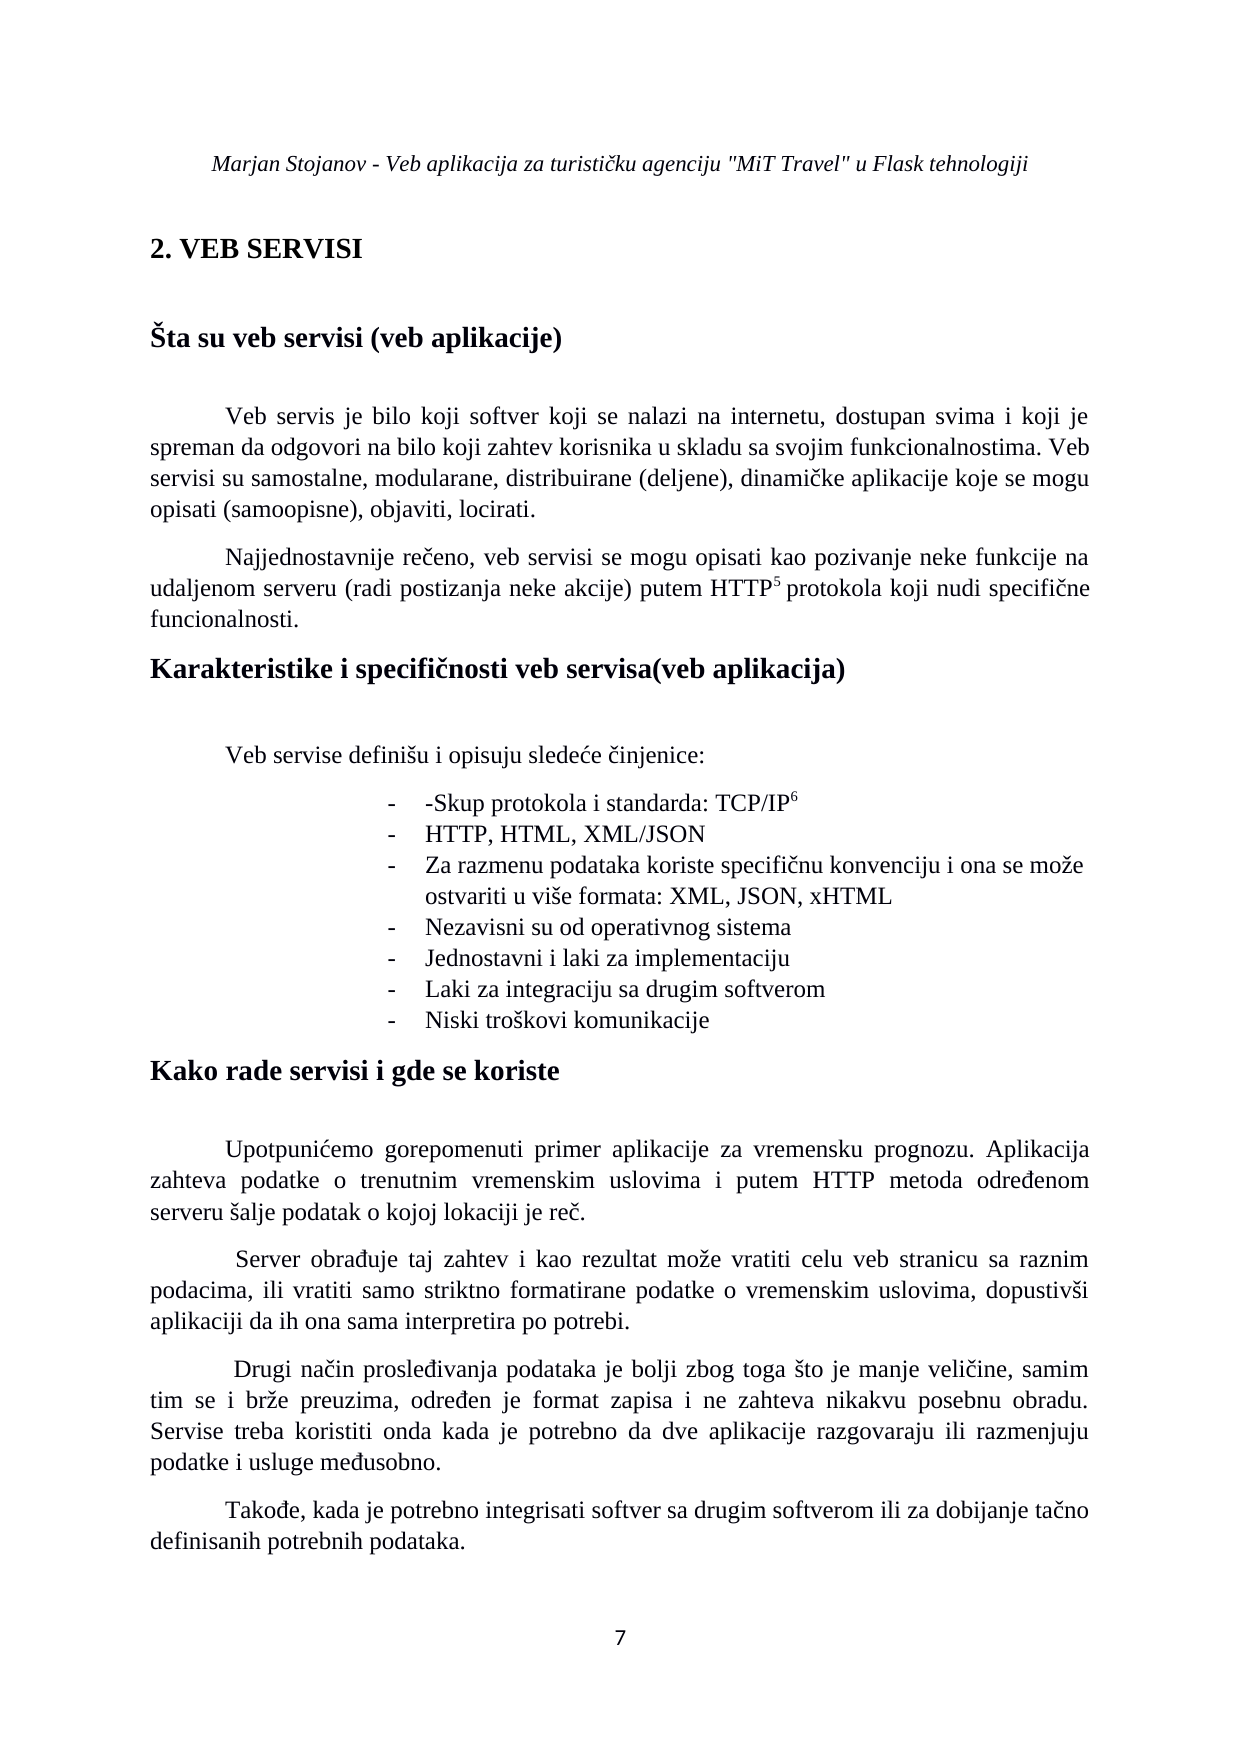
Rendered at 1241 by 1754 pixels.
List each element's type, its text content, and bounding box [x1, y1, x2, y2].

list Niski troškovi komunikacije [387, 1006, 1090, 1034]
list Za razmenu podataka koriste specifičnu konvenciju i ona se može [387, 850, 1090, 879]
text Najjednostavnije rečeno, veb servisi se mogu opisati kao pozivanje neke funkcije na udaljenom serveru (radi postizanja neke akcije) putem HTTP5 protokola koji nudi specifične funcionalnosti. [150, 542, 1090, 633]
list ostvariti u više formata: XML, JSON, xHTML [425, 881, 1090, 910]
list Jednostavni i laki za implementaciju [387, 943, 1090, 972]
text Takođe, kada je potrebno integrisati softver sa drugim softverom ili za dobijanje tačno definisanih potrebnih podataka. [150, 1495, 1090, 1555]
text Veb servise definišu i opisuju sledeće činjenice: [150, 741, 1090, 769]
subtitle Kako rade servisi i gde se koriste [150, 1053, 1090, 1087]
text Server obrađuje taj zahtev i kao rezultat može vratiti celu veb stranicu sa raznim podacima, ili vratiti samo striktno formatirane podatke o vremenskim uslovima, dopustivši aplikaciji da ih ona sama interpretira po potrebi. [150, 1244, 1090, 1335]
list Laki za integraciju sa drugim softverom [387, 974, 1090, 1003]
text Veb servis je bilo koji softver koji se nalazi na internetu, dostupan svima i koji je spreman da odgovori na bilo koji zahtev korisnika u skladu sa svojim funkcionalnostima. Veb servisi su samostalne, modularane, distribuirane (deljene), dinamičke aplikacije koje se mogu opisati (samoopisne), objaviti, locirati. [150, 401, 1090, 523]
list HTTP, HTML, XML/JSON [387, 819, 1090, 848]
list Nezavisni su od operativnog sistema [387, 912, 1090, 941]
list -Skup protokola i standarda: TCP/IP6 [387, 788, 1090, 817]
subtitle Šta su veb servisi (veb aplikacije) [150, 320, 1090, 353]
subtitle 2. VEB SERVISI [150, 231, 1090, 264]
text Upotpunićemo gorepomenuti primer aplikacije za vremensku prognozu. Aplikacija zahteva podatke o trenutnim vremenskim uslovima i putem HTTP metoda određenom serveru šalje podatak o kojoj lokaciji je reč. [150, 1134, 1090, 1225]
text Drugi način prosleđivanja podataka je bolji zbog toga što je manje veličine, samim tim se i brže preuzima, određen je format zapisa i ne zahteva nikakvu posebnu obradu. Servise treba koristiti onda kada je potrebno da dve aplikacije razgovaraju ili razmenjuju podatke i usluge međusobno. [150, 1354, 1090, 1476]
subtitle Karakteristike i specifičnosti veb servisa(veb aplikacija) [150, 652, 1090, 685]
